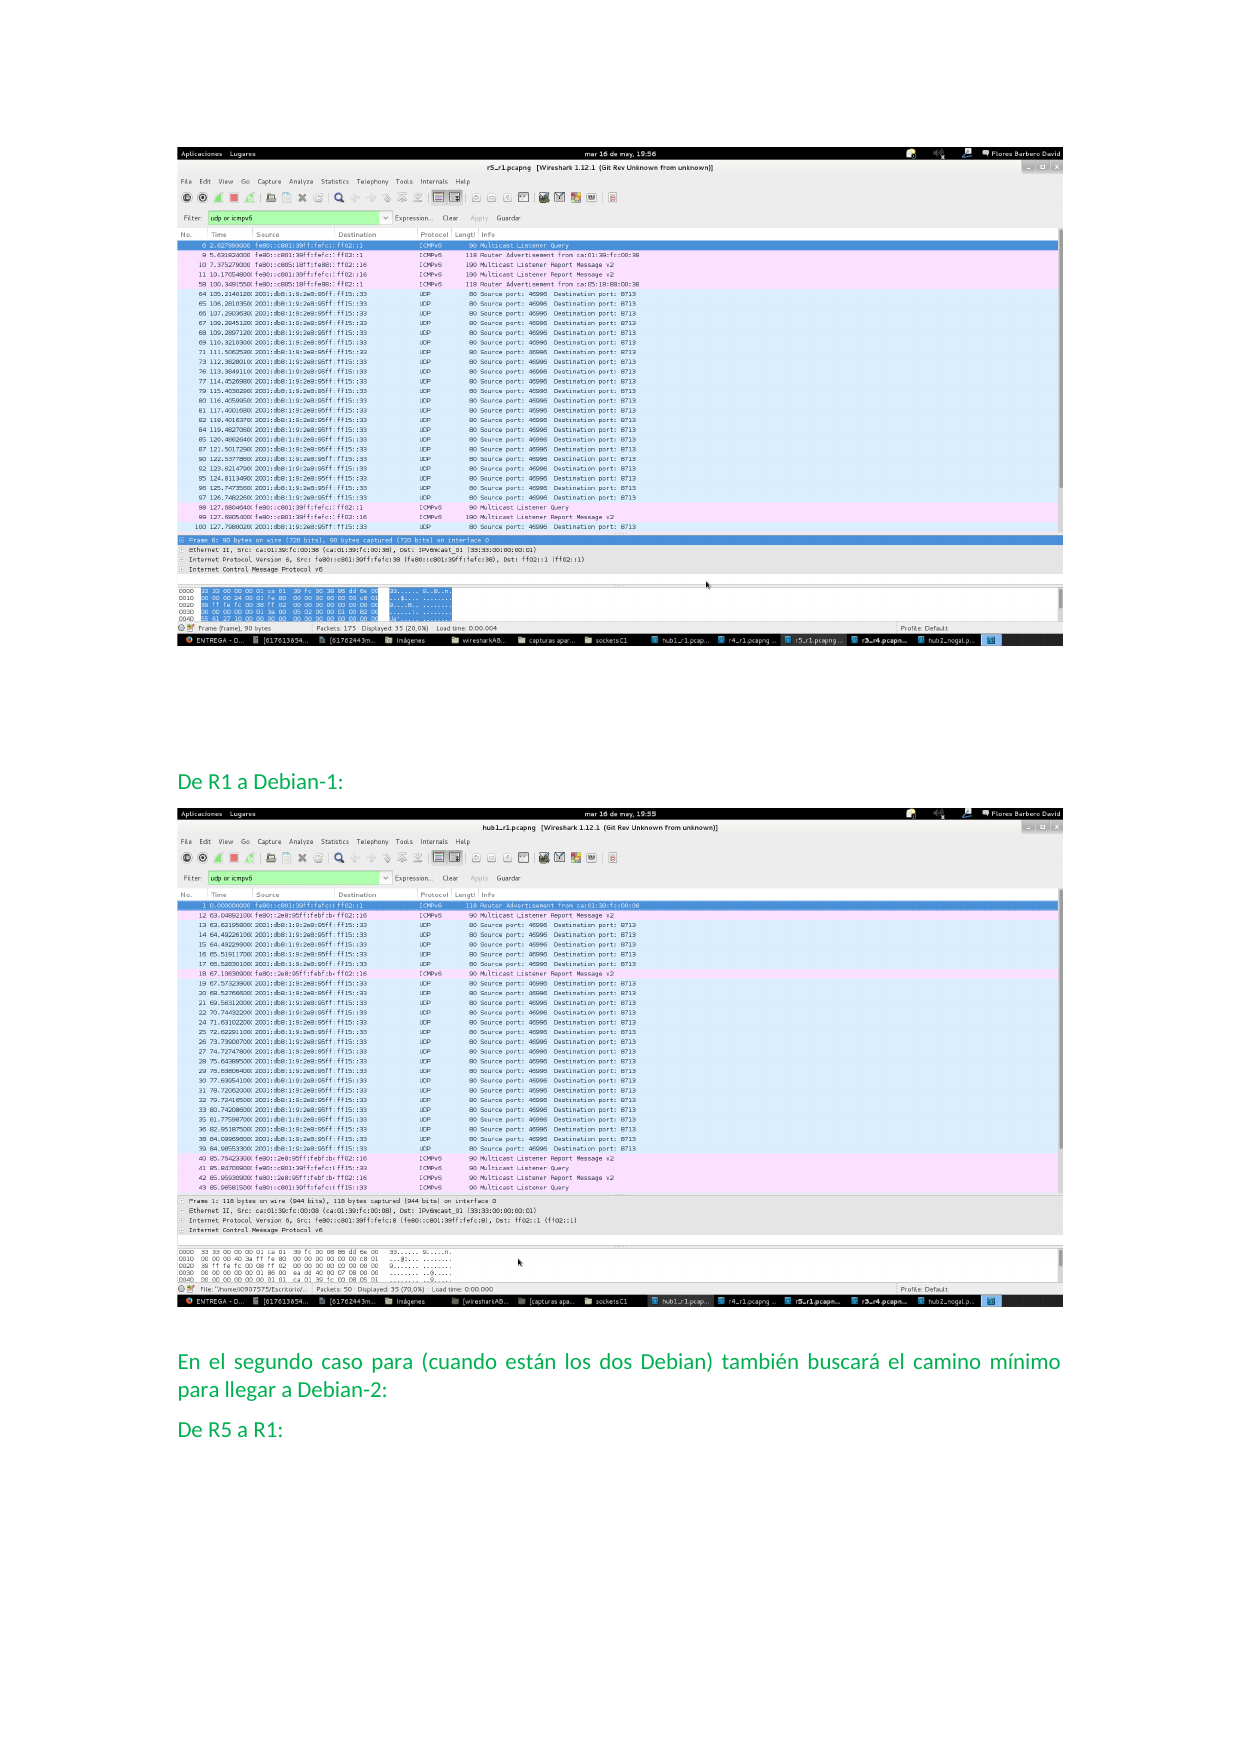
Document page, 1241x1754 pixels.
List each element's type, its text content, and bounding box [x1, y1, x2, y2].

text De R5 a R1: [177, 1415, 1063, 1443]
text En el segundo caso para (cuando están los dos Debian) también buscará el camino mínimo para llegar a Debian-2: [177, 1347, 1063, 1403]
text De R1 a Debian-1: [177, 767, 1063, 796]
picture [177, 808, 1063, 1307]
picture [177, 147, 1063, 646]
